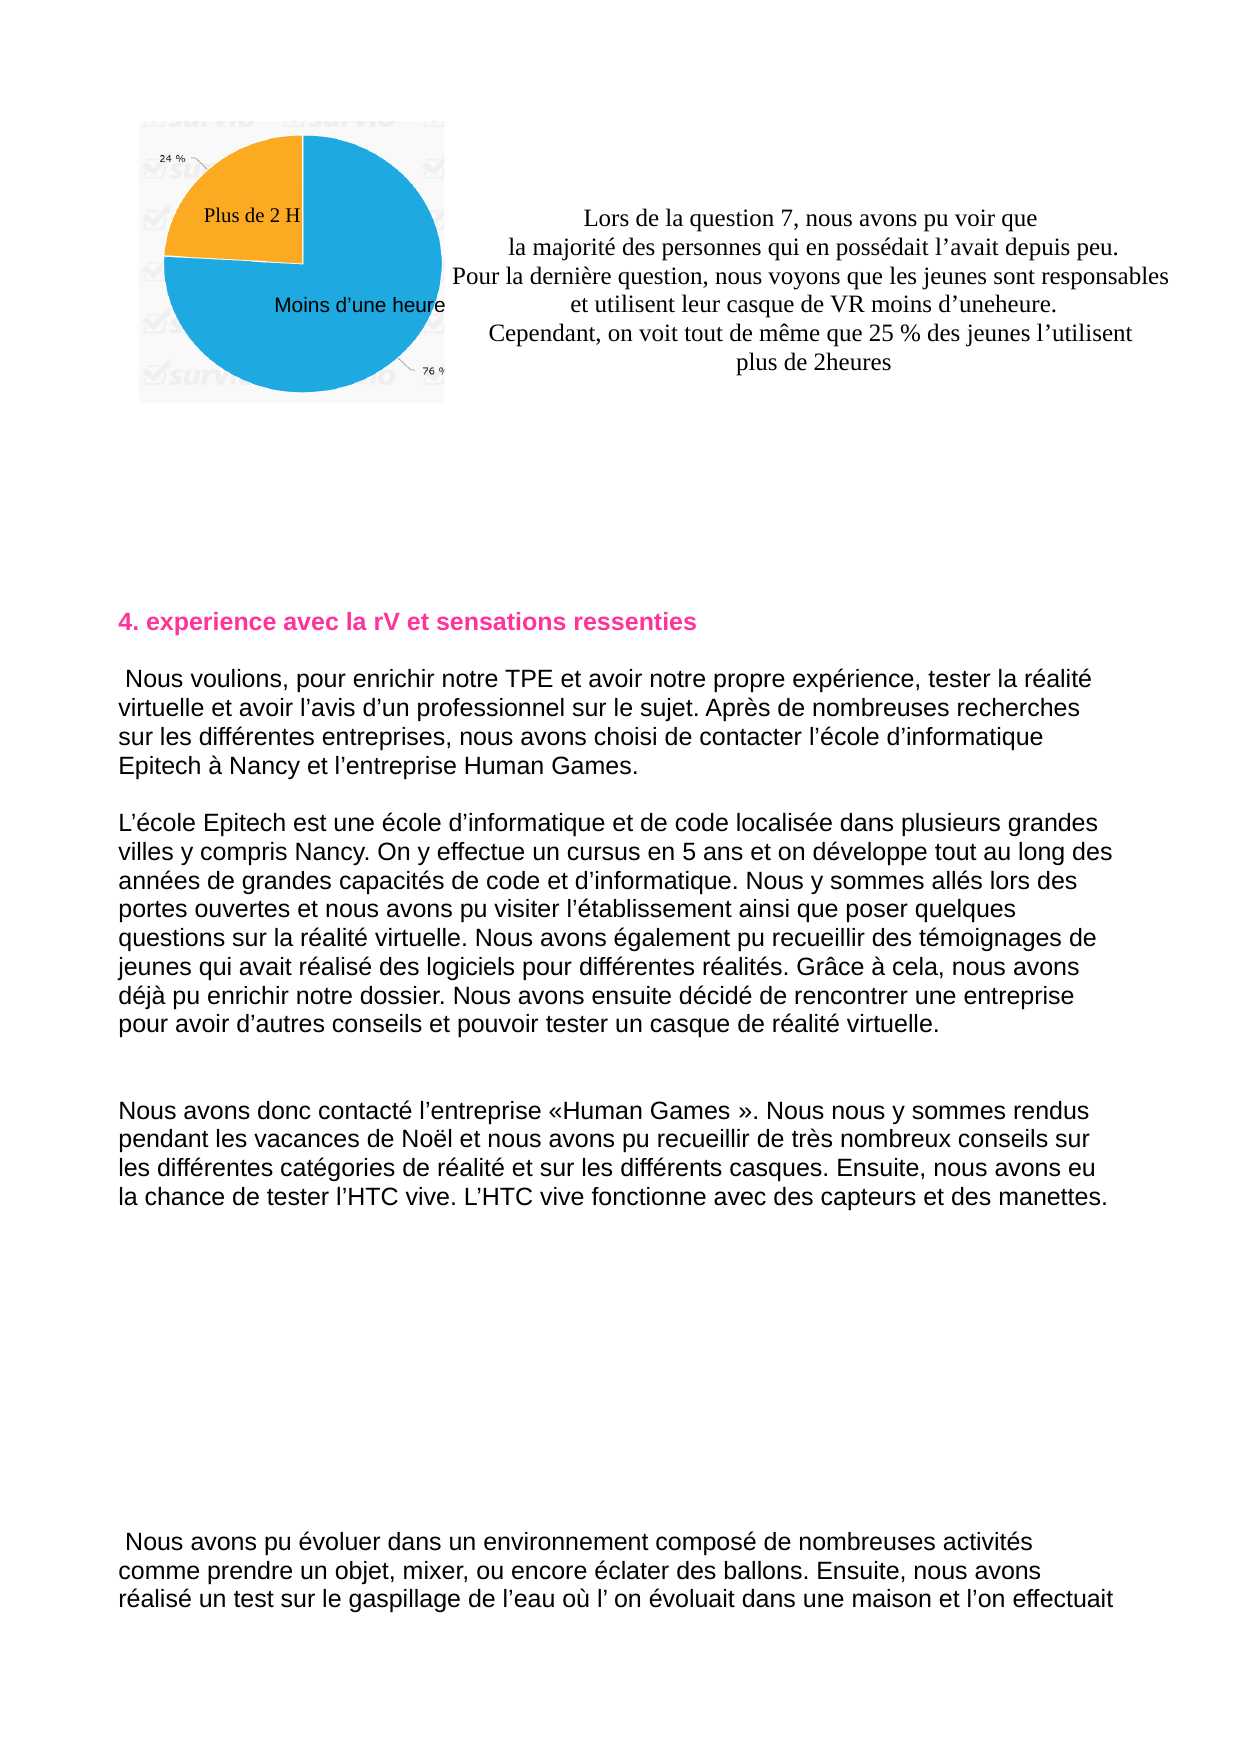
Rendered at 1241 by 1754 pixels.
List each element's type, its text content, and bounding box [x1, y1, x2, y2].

picture [264, 121, 439, 403]
text L’école Epitech est une école d’informatique et de code localisée dans plusieurs grandes villes y compris Nancy. On y effectue un cursus en 5 ans et on développe tout au long des années de grandes capacités de code et d’informatique. Nous y sommes allés lors des portes ouvertes et nous avons pu visiter l’établissement ainsi que poser quelques questions sur la réalité virtuelle. Nous avons également pu recueillir des témoignages de jeunes qui avait réalisé des logiciels pour différentes réalités. Grâce à cela, nous avons déjà pu enrichir notre dossier. Nous avons ensuite décidé de rencontrer une entreprise pour avoir d’autres conseils et pouvoir tester un casque de réalité virtuelle. [118, 808, 1122, 1038]
text 4. experience avec la rV et sensations ressenties [118, 607, 1122, 636]
text Nous avons pu évoluer dans un environnement composé de nombreuses activités comme prendre un objet, mixer, ou encore éclater des ballons. Ensuite, nous avons réalisé un test sur le gaspillage de l’eau où l’ on évoluait dans une maison et l’on effectuait [118, 1527, 1122, 1613]
text Nous avons donc contacté l’entreprise «Human Games ». Nous nous y sommes rendus pendant les vacances de Noël et nous avons pu recueillir de très nombreux conseils sur les différentes catégories de réalité et sur les différents casques. Ensuite, nous avons eu la chance de tester l’HTC vive. L’HTC vive fonctionne avec des capteurs et des manettes. [118, 1096, 1122, 1211]
text Nous voulions, pour enrichir notre TPE et avoir notre propre expérience, tester la réalité virtuelle et avoir l’avis d’un professionnel sur le sujet. Après de nombreuses recherches sur les différentes entreprises, nous avons choisi de contacter l’école d’informatique Epitech à Nancy et l’entreprise Human Games. [118, 664, 1122, 779]
